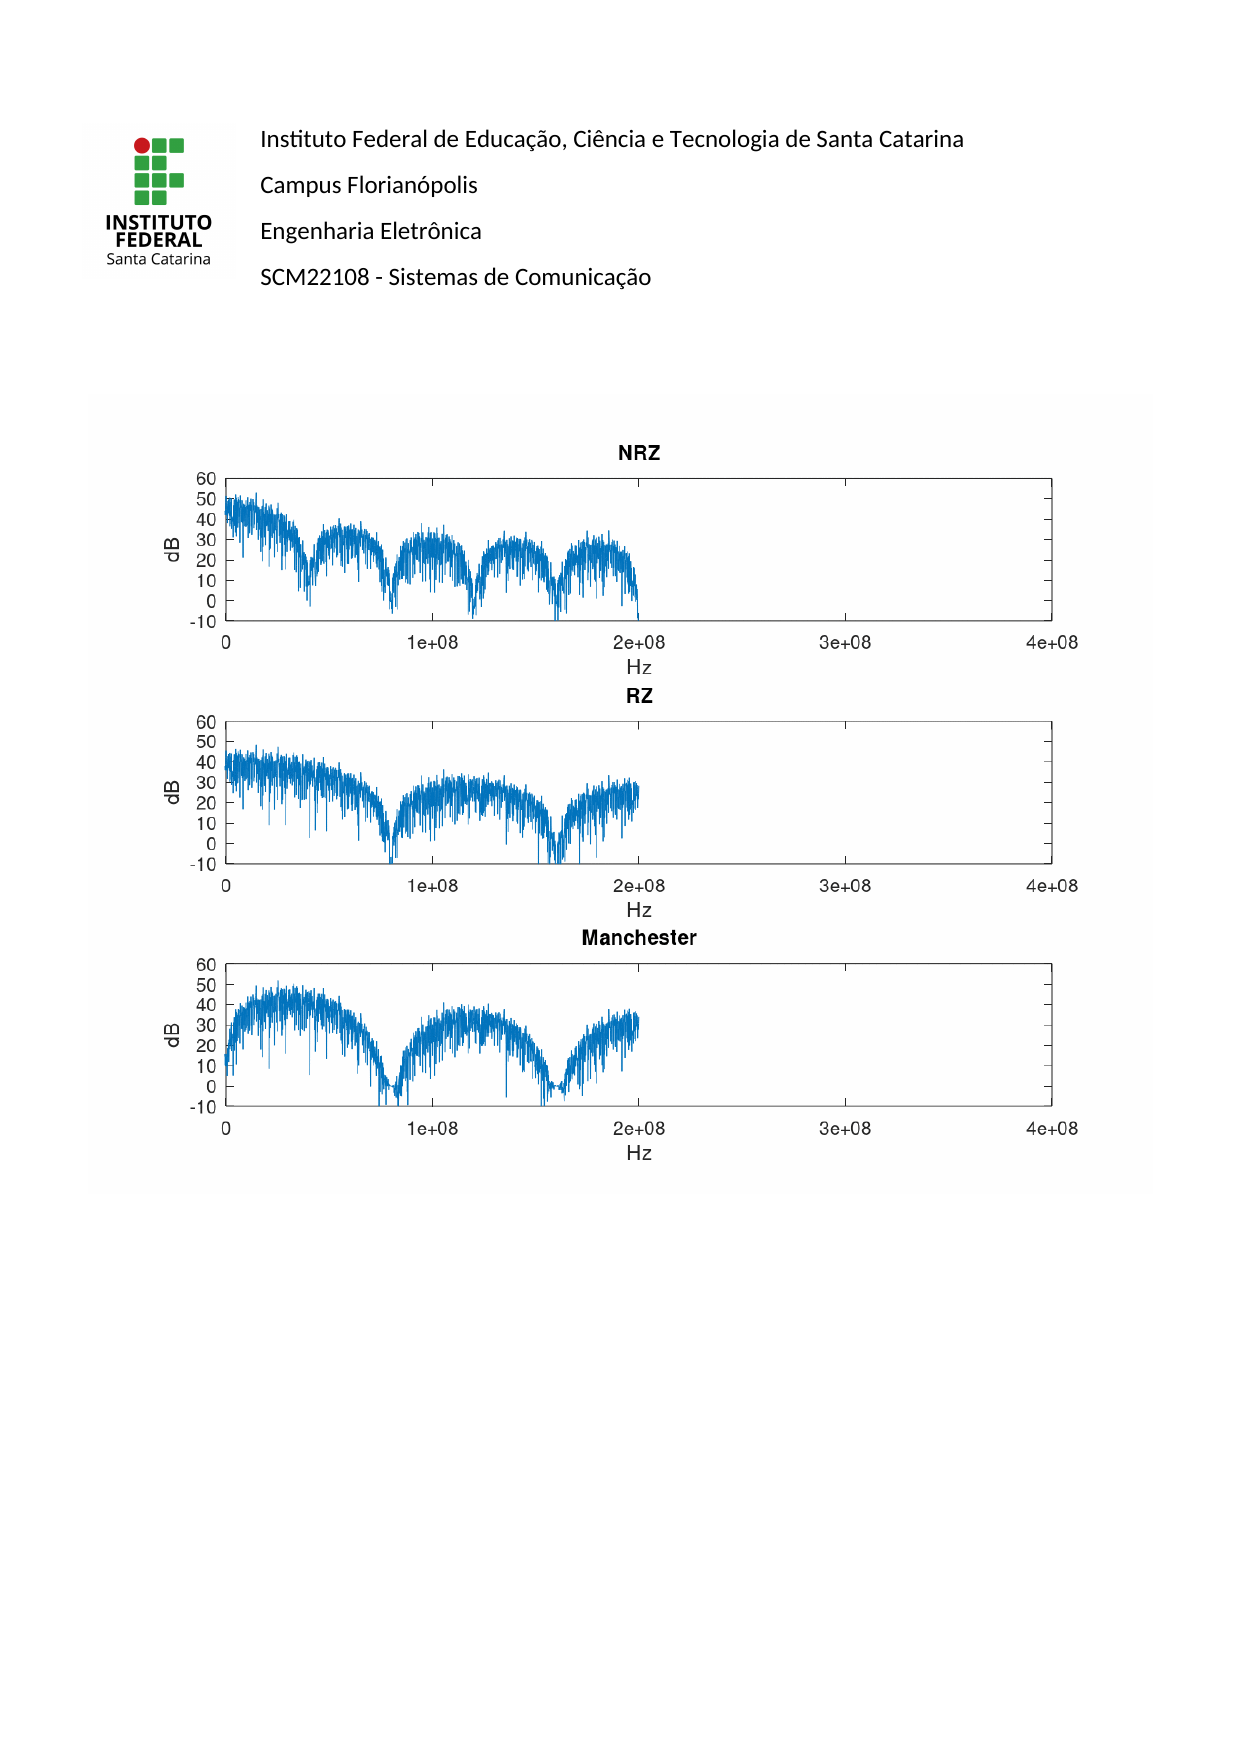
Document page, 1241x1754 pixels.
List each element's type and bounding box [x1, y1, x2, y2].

picture [81, 123, 237, 279]
picture [87, 394, 1153, 1194]
